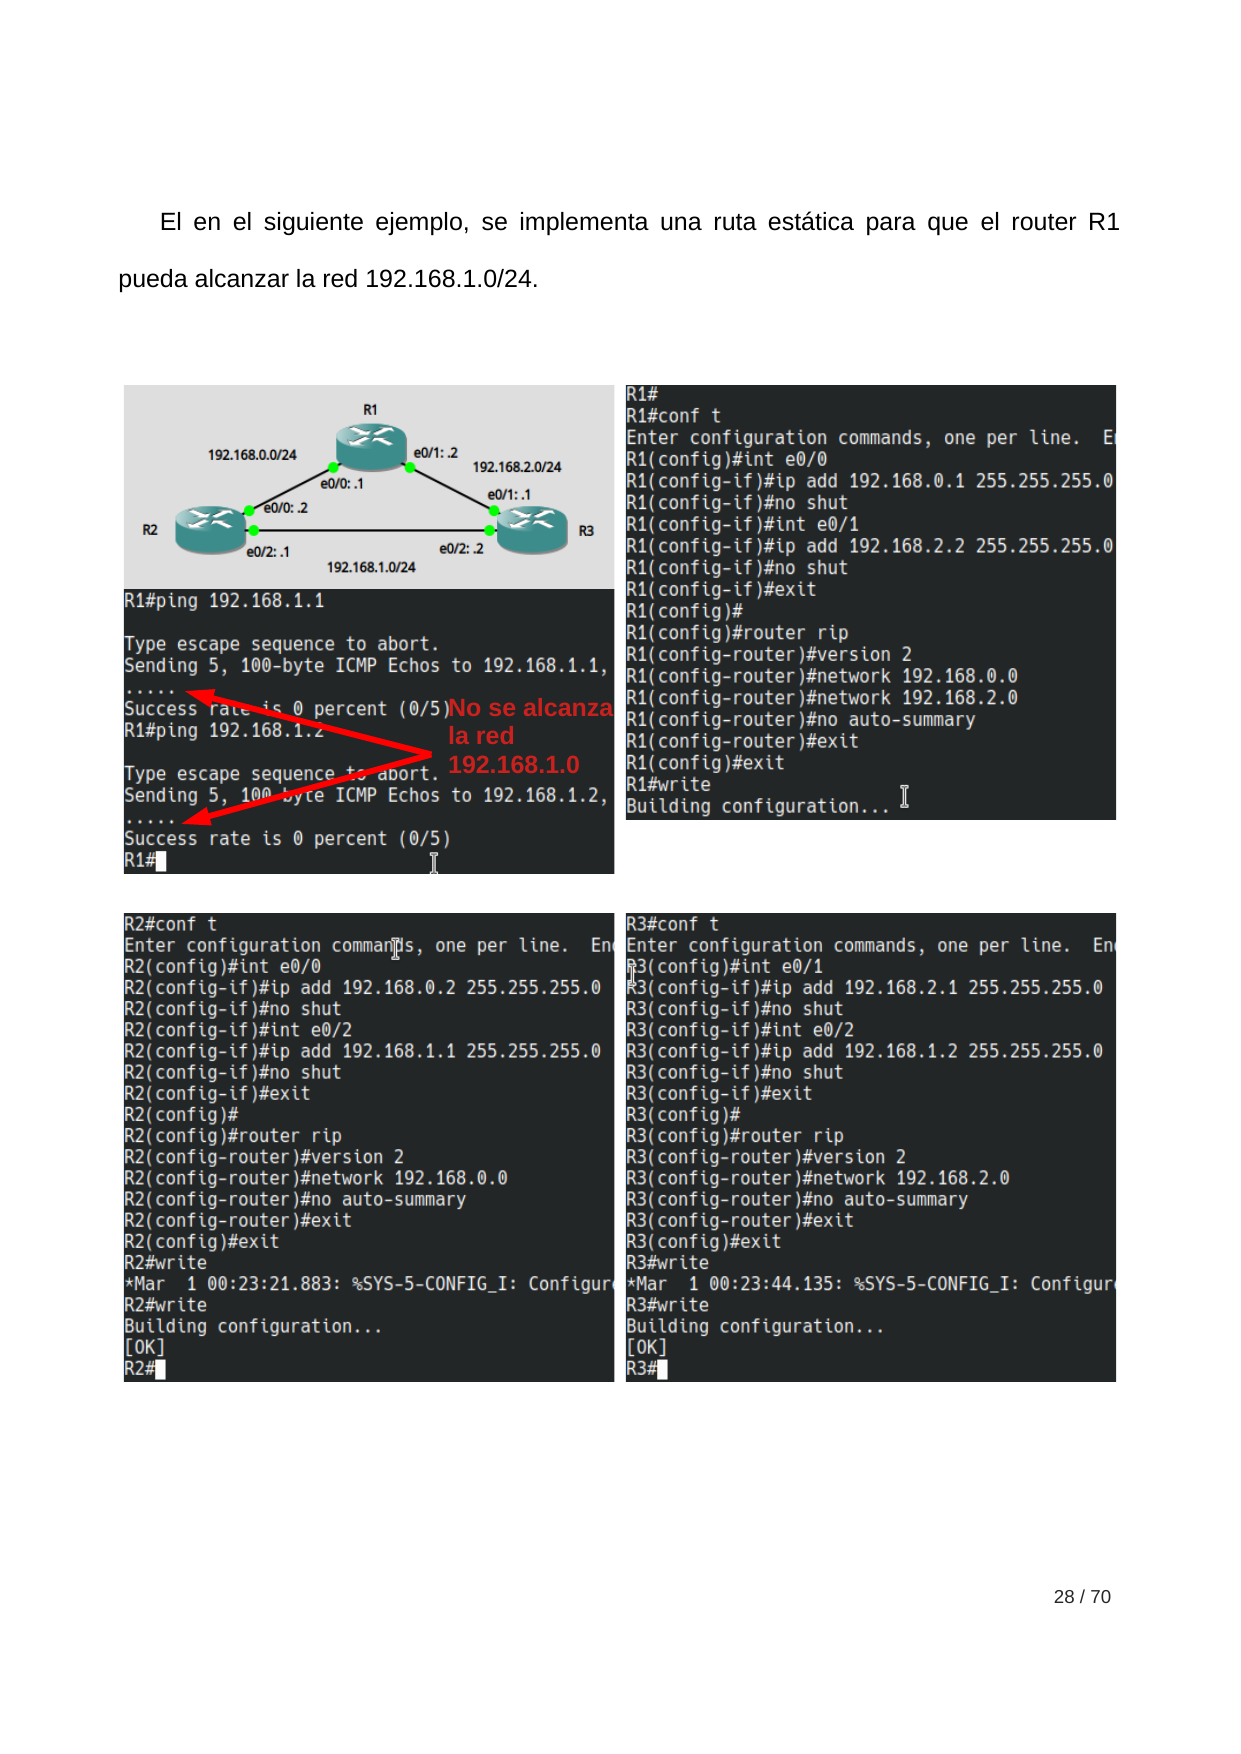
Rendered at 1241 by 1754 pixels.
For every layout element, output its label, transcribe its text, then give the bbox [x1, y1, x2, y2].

table_cell [620, 908, 1122, 1445]
picture [123, 385, 615, 874]
picture [625, 913, 1117, 1382]
picture [625, 385, 1117, 820]
table_header [620, 379, 1122, 908]
table_cell [118, 908, 620, 1445]
text El en el siguiente ejemplo, se implementa una ruta estática para que el router R1 pueda alcanzar la red 192.168.1.0/24. [118, 207, 1122, 293]
table_header [118, 379, 620, 908]
picture [123, 913, 615, 1382]
